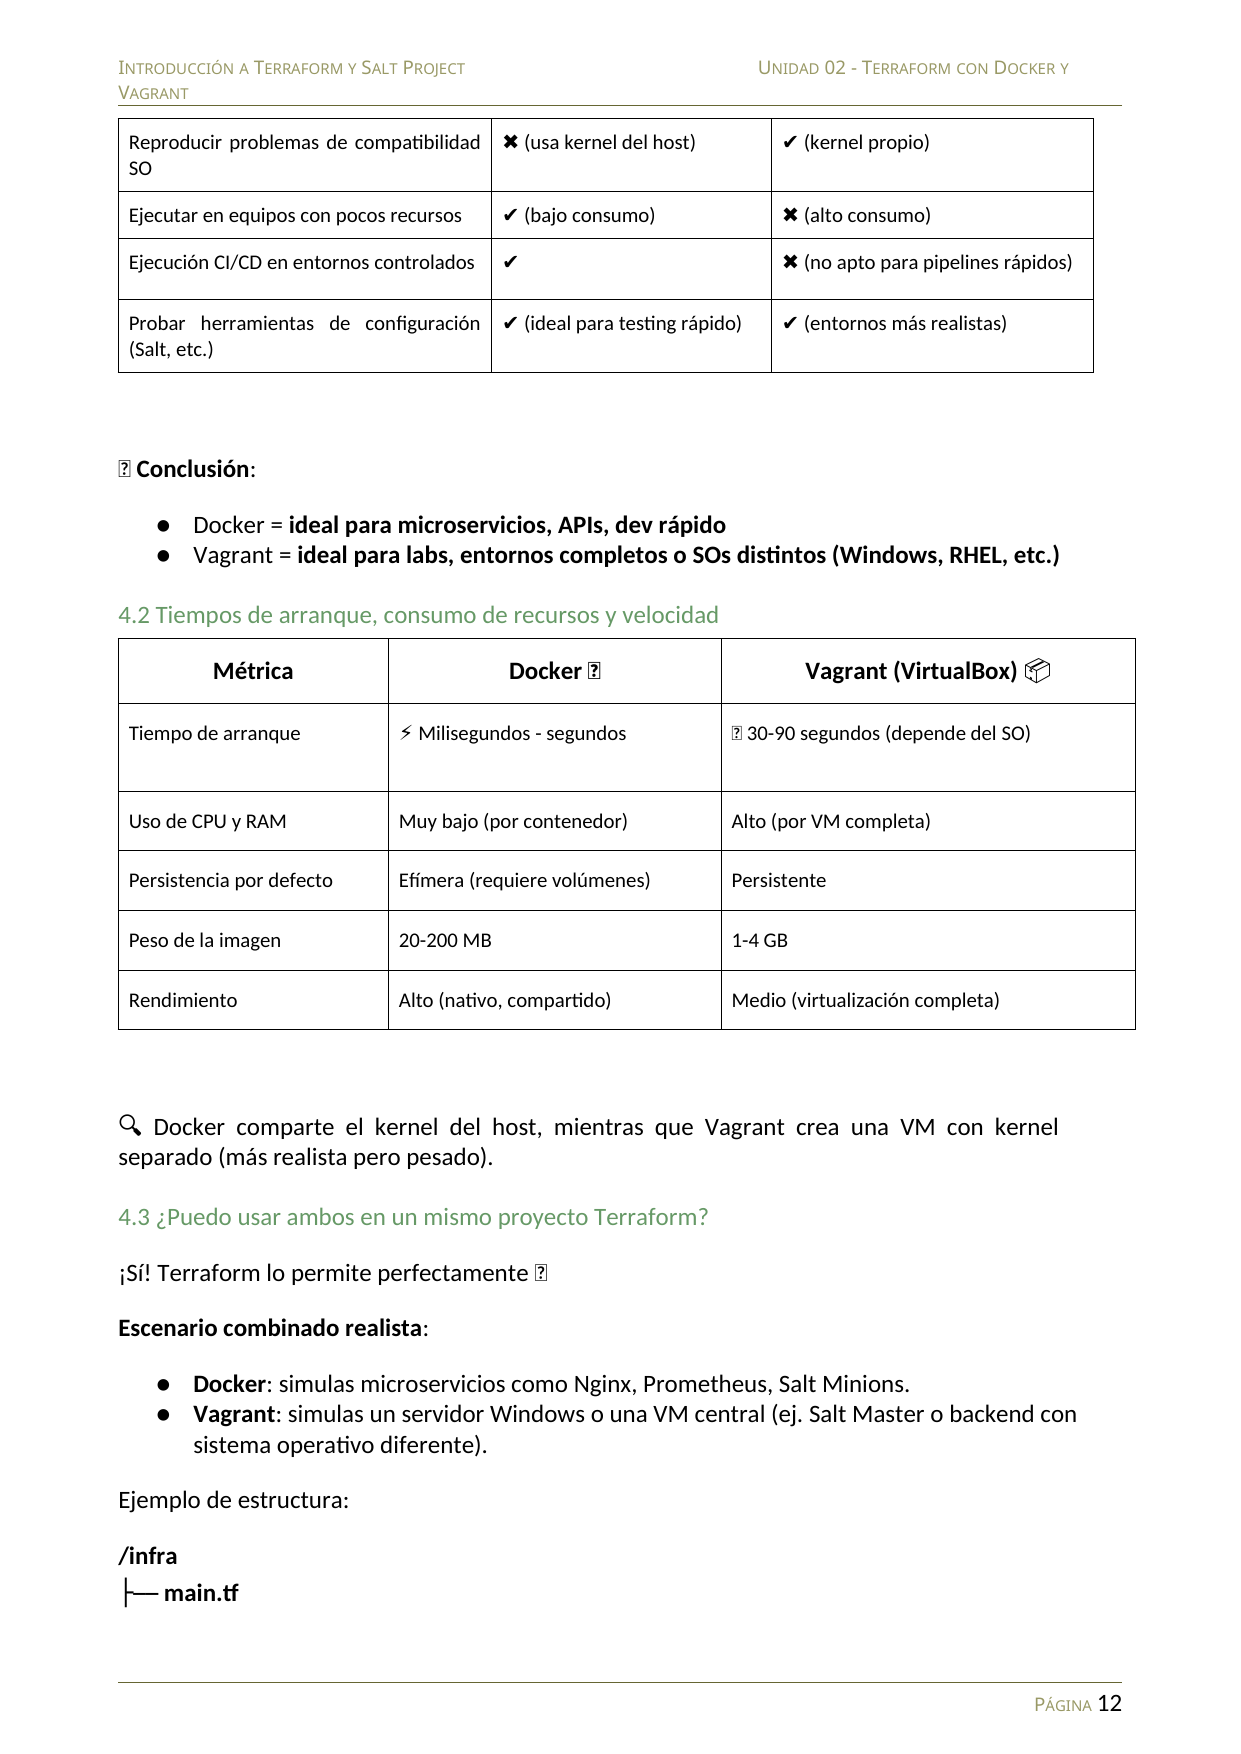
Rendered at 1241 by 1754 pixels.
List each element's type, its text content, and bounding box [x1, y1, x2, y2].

text 📌 Conclusión: [118, 453, 1122, 484]
table_cell ✔️ (entornos más realistas) [772, 300, 1093, 372]
subtitle 4.2 Tiempos de arranque, consumo de recursos y velocidad [118, 599, 1122, 629]
table_cell Muy bajo (por contenedor) [389, 792, 721, 850]
table_cell ✖️ (no apto para pipelines rápidos) [772, 239, 1093, 299]
table_cell ✔️ [492, 239, 771, 299]
text Escenario combinado realista: [118, 1312, 1122, 1343]
table_cell Efímera (requiere volúmenes) [389, 851, 721, 910]
list Vagrant = ideal para labs, entornos completos o SOs distintos (Windows, RHEL, etc.) [156, 539, 1122, 570]
table_cell Alto (por VM completa) [722, 792, 1135, 850]
list Docker = ideal para microservicios, APIs, dev rápido [156, 509, 1122, 539]
subtitle 4.3 ¿Puedo usar ambos en un mismo proyecto Terraform? [118, 1201, 1122, 1232]
table_cell 🐢 30-90 segundos (depende del SO) [722, 704, 1135, 791]
text ├── main.tf [118, 1577, 1122, 1607]
text ¡Sí! Terraform lo permite perfectamente 💥 [118, 1257, 1122, 1287]
table_cell Probar herramientas de configuración (Salt, etc.) [119, 300, 491, 372]
table_cell ✖️ (usa kernel del host) [492, 119, 771, 191]
table_cell Alto (nativo, compartido) [389, 971, 721, 1029]
table_cell Ejecutar en equipos con pocos recursos [119, 192, 491, 238]
table_cell Reproducir problemas de compatibilidad SO [119, 119, 491, 191]
table_cell ✔️ (bajo consumo) [492, 192, 771, 238]
table_cell Peso de la imagen [119, 911, 388, 970]
table_header Métrica [119, 639, 388, 703]
table_cell Uso de CPU y RAM [119, 792, 388, 850]
text /infra [118, 1540, 1122, 1570]
table_header Docker 🐳 [389, 639, 721, 703]
table_header Vagrant (VirtualBox) 📦 [722, 639, 1135, 703]
table_cell Persistente [722, 851, 1135, 910]
text Ejemplo de estructura: [118, 1484, 1122, 1515]
table_cell ✔️ (kernel propio) [772, 119, 1093, 191]
list Docker: simulas microservicios como Nginx, Prometheus, Salt Minions. [156, 1368, 1122, 1398]
table_cell ✖️ (alto consumo) [772, 192, 1093, 238]
list Vagrant: simulas un servidor Windows o una VM central (ej. Salt Master o backend con sistema operativo diferente). [156, 1398, 1122, 1459]
table_cell 20-200 MB [389, 911, 721, 970]
table_cell Medio (virtualización completa) [722, 971, 1135, 1029]
text 🔍 Docker comparte el kernel del host, mientras que Vagrant crea una VM con kernel separado (más realista pero pesado). [118, 1111, 1060, 1172]
table_cell 1-4 GB [722, 911, 1135, 970]
table_cell ⚡ Milisegundos - segundos [389, 704, 721, 791]
table_cell Ejecución CI/CD en entornos controlados [119, 239, 491, 299]
table_cell ✔️ (ideal para testing rápido) [492, 300, 771, 372]
table_cell Rendimiento [119, 971, 388, 1029]
table_cell Tiempo de arranque [119, 704, 388, 791]
table_cell Persistencia por defecto [119, 851, 388, 910]
